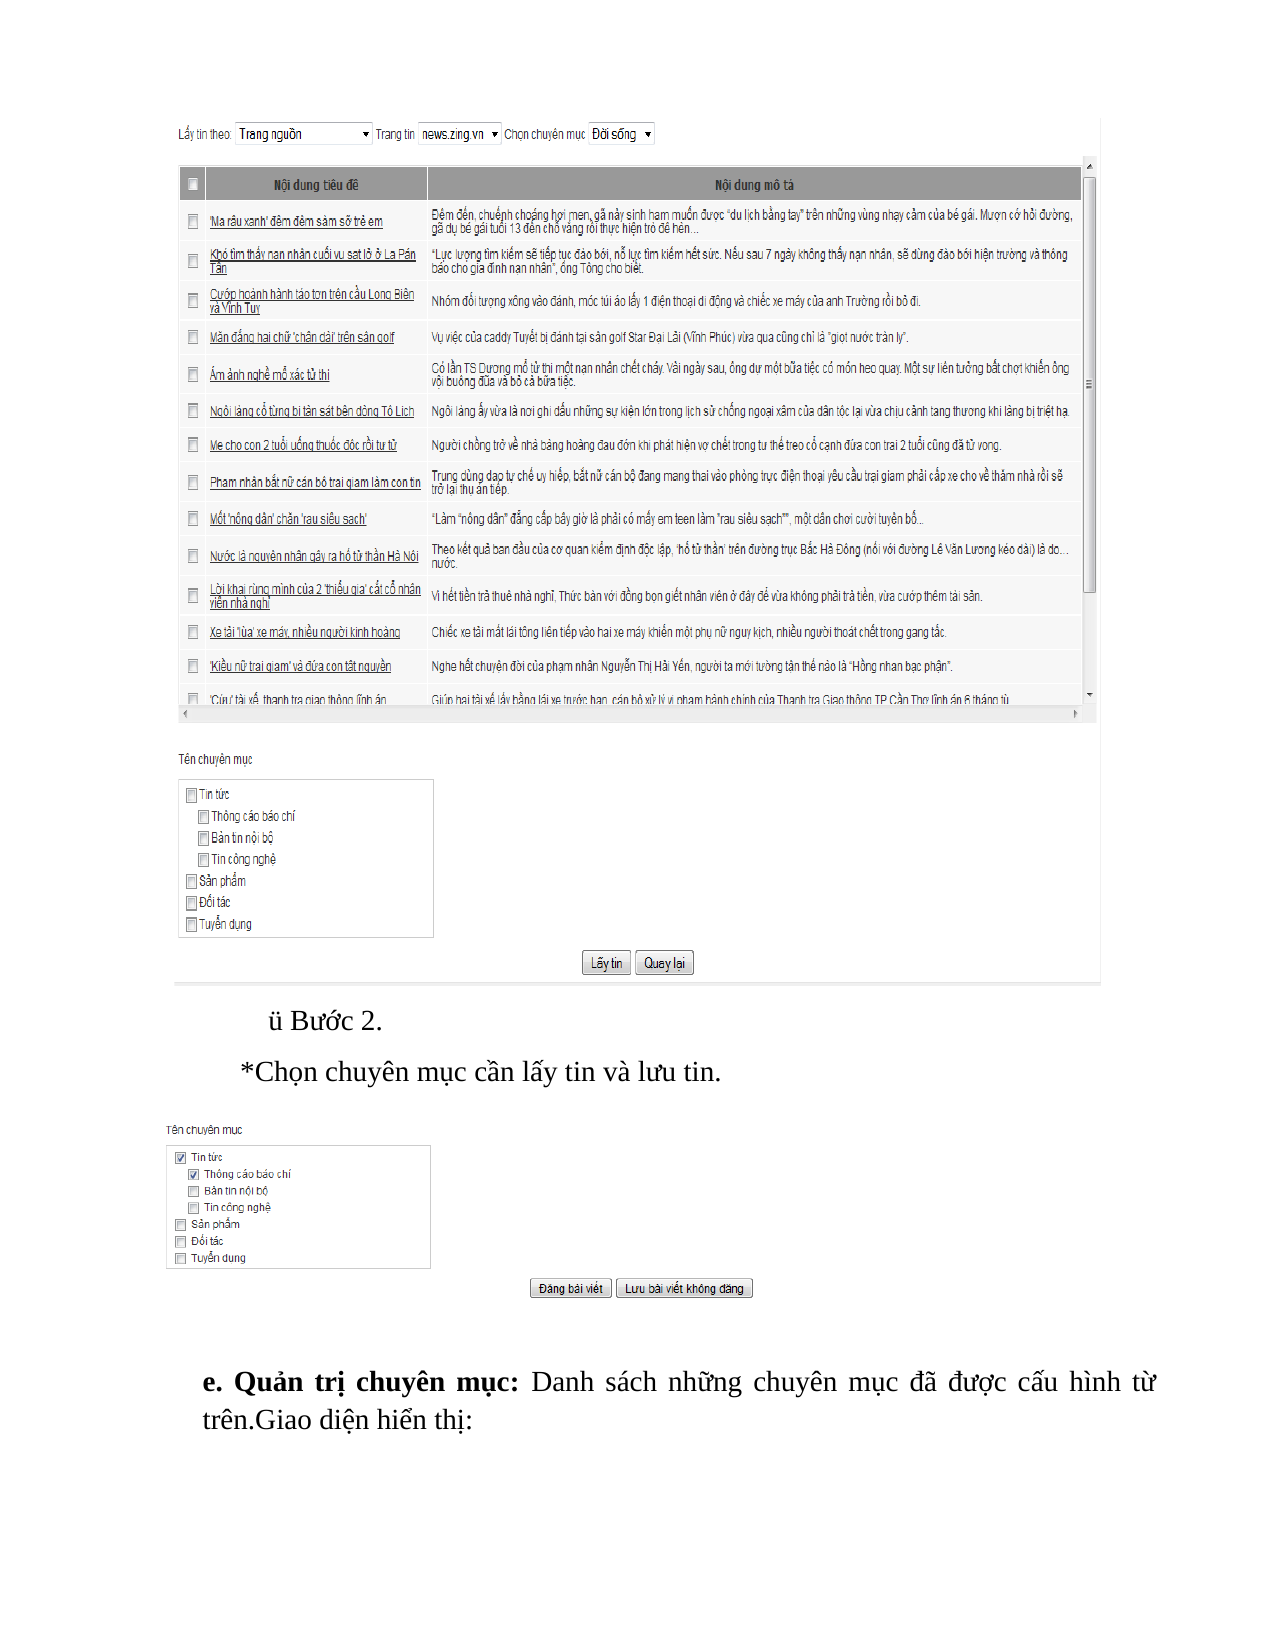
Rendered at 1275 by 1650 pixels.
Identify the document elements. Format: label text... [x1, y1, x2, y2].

text *Chọn chuyên mục cần lấy tin và lưu tin. [240, 1054, 1157, 1087]
text ü Bước 2. [268, 1003, 1157, 1036]
text e. Quản trị chuyên mục: Danh sách những chuyên mục đã được cấu hình từ trên.Giao diện hiển thị: [202, 1364, 1157, 1436]
